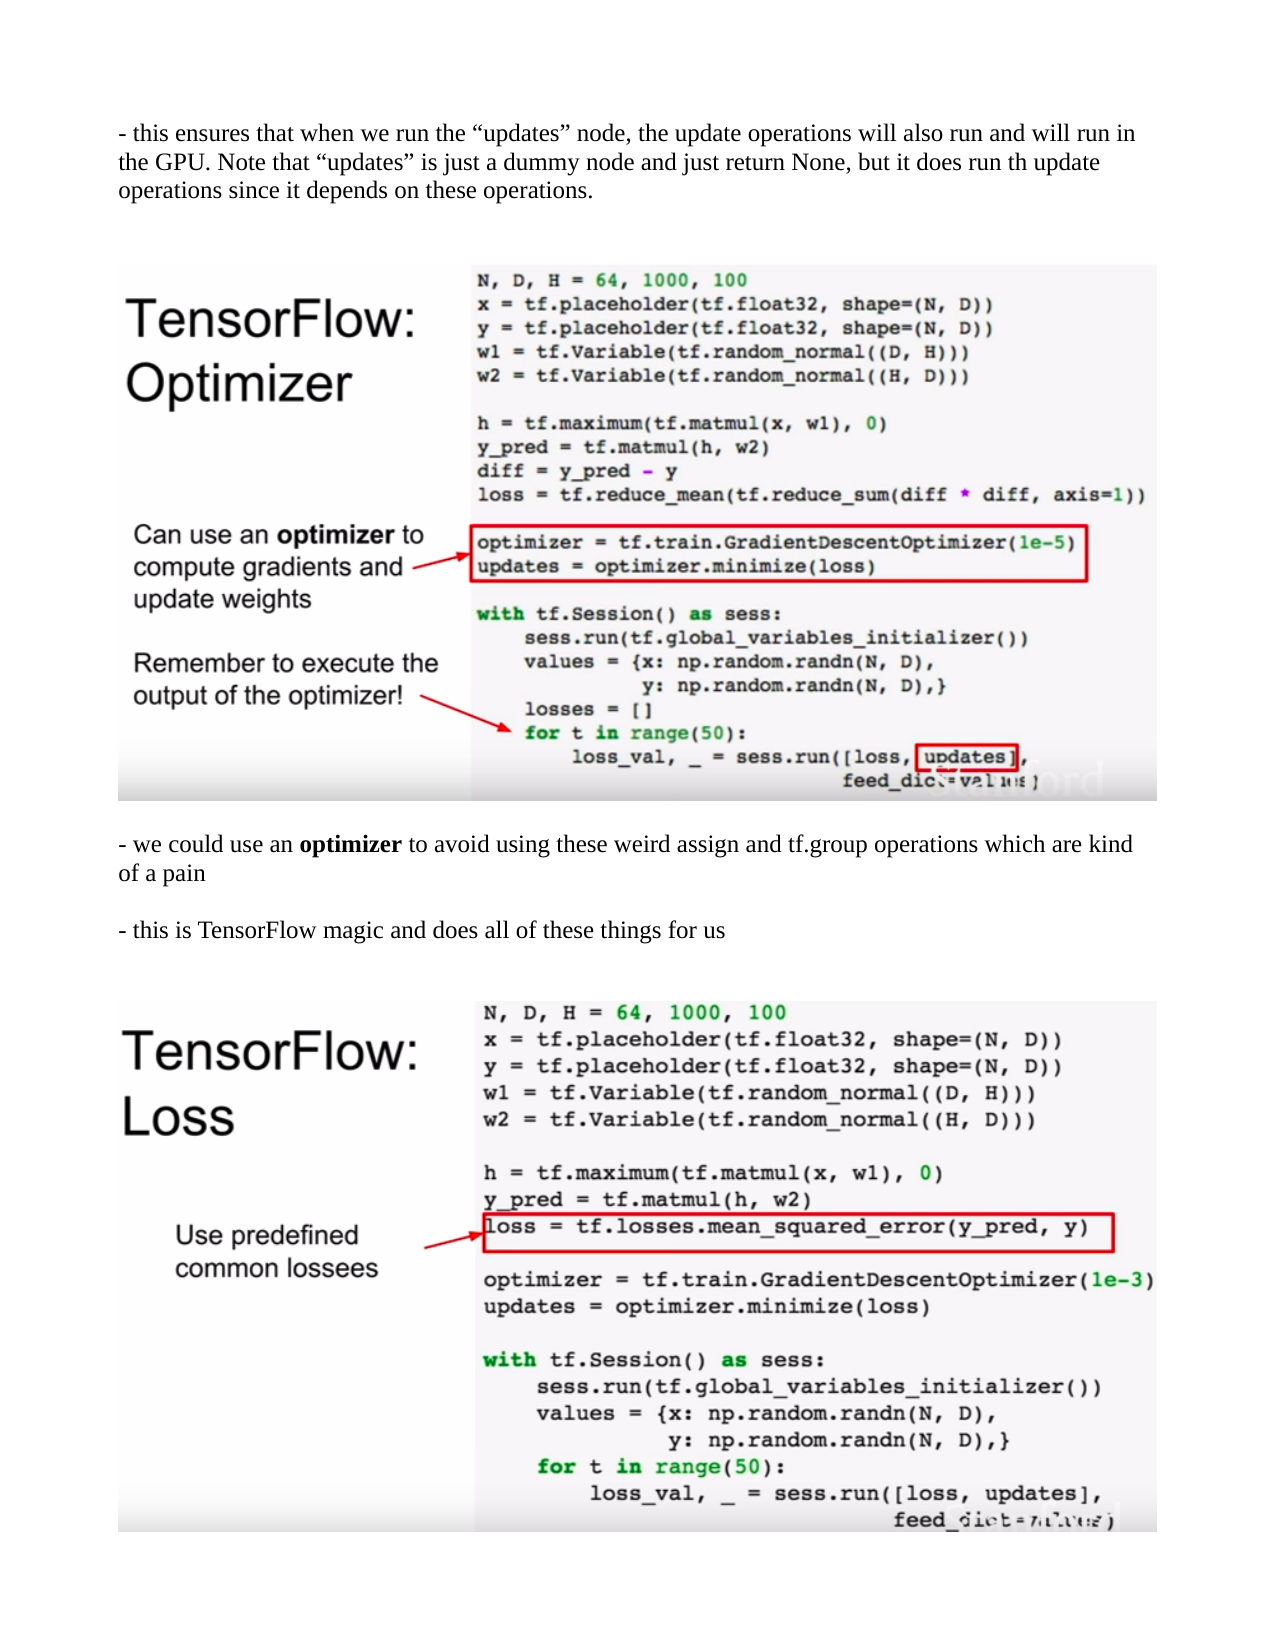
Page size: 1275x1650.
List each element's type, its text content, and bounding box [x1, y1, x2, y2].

text - this is TensorFlow magic and does all of these things for us [118, 916, 1157, 944]
picture [118, 1001, 1157, 1532]
text - this ensures that when we run the “updates” node, the update operations will also run and will run in the GPU. Note that “updates” is just a dummy node and just return None, but it does run th update operations since it depends on these operations. [118, 118, 1157, 204]
picture [118, 261, 1157, 801]
text - we could use an optimizer to avoid using these weird assign and tf.group operations which are kind of a pain [118, 829, 1157, 887]
